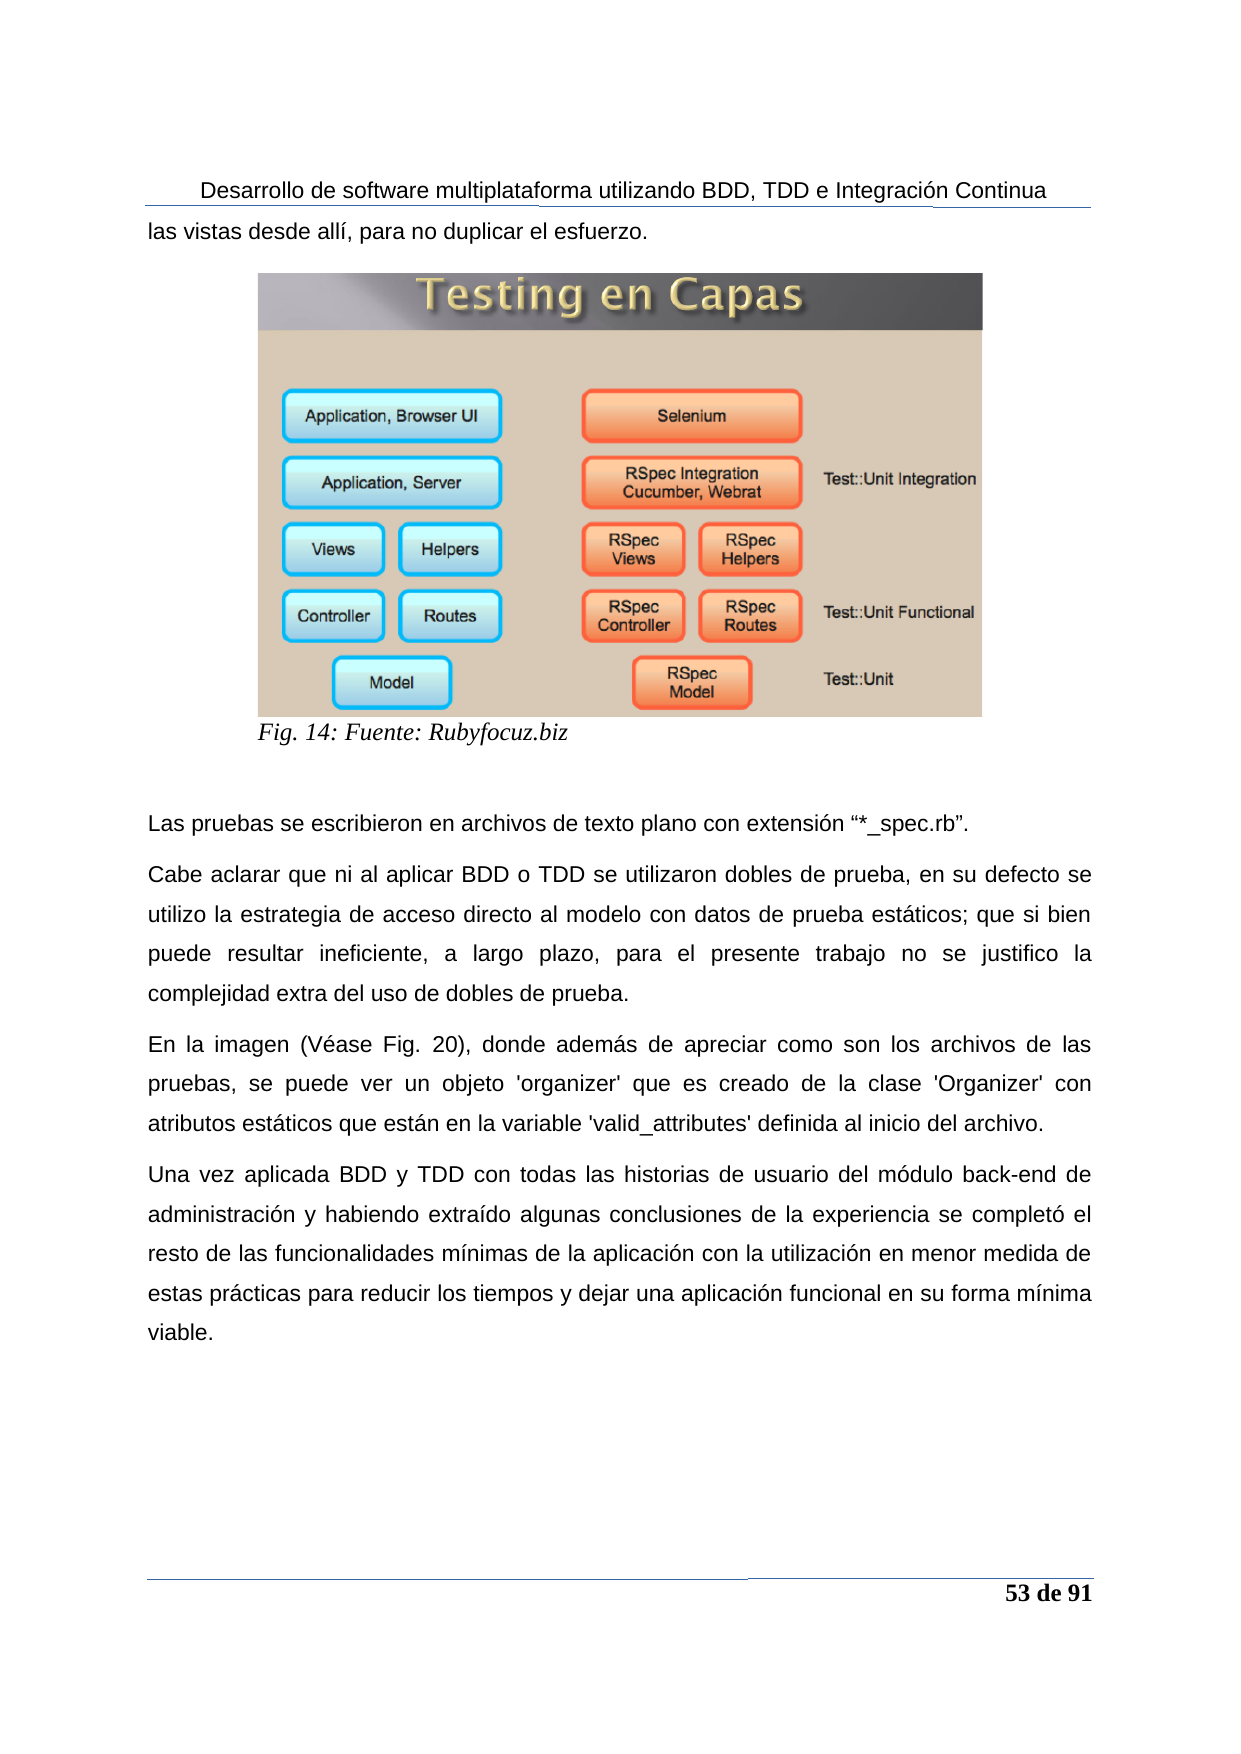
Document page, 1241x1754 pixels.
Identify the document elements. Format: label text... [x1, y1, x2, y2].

picture [257, 273, 983, 717]
text Fig. 14: Fuente: Rubyfocuz.biz [258, 717, 983, 746]
text Una vez aplicada BDD y TDD con todas las historias de usuario del módulo back-end de administración y habiendo extraído algunas conclusiones de la experiencia se completó el resto de las funcionalidades mínimas de la aplicación con la utilización en menor medida de estas prácticas para reducir los tiempos y dejar una aplicación funcional en su forma mínima viable. [148, 1161, 1093, 1345]
text Cabe aclarar que ni al aplicar BDD o TDD se utilizaron dobles de prueba, en su defecto se utilizo la estrategia de acceso directo al modelo con datos de prueba estáticos; que si bien puede resultar ineficiente, a largo plazo, para el presente trabajo no se justifico la complejidad extra del uso de dobles de prueba. [148, 861, 1093, 1006]
text las vistas desde allí, para no duplicar el esfuerzo. [148, 218, 1093, 245]
text En la imagen (Véase Fig. 20), donde además de apreciar como son los archivos de las pruebas, se puede ver un objeto 'organizer' que es creado de la clase 'Organizer' con atributos estáticos que están en la variable 'valid_attributes' definida al inicio del archivo. [148, 1031, 1093, 1136]
text Las pruebas se escribieron en archivos de texto plano con extensión “*_spec.rb”. [148, 810, 1093, 836]
